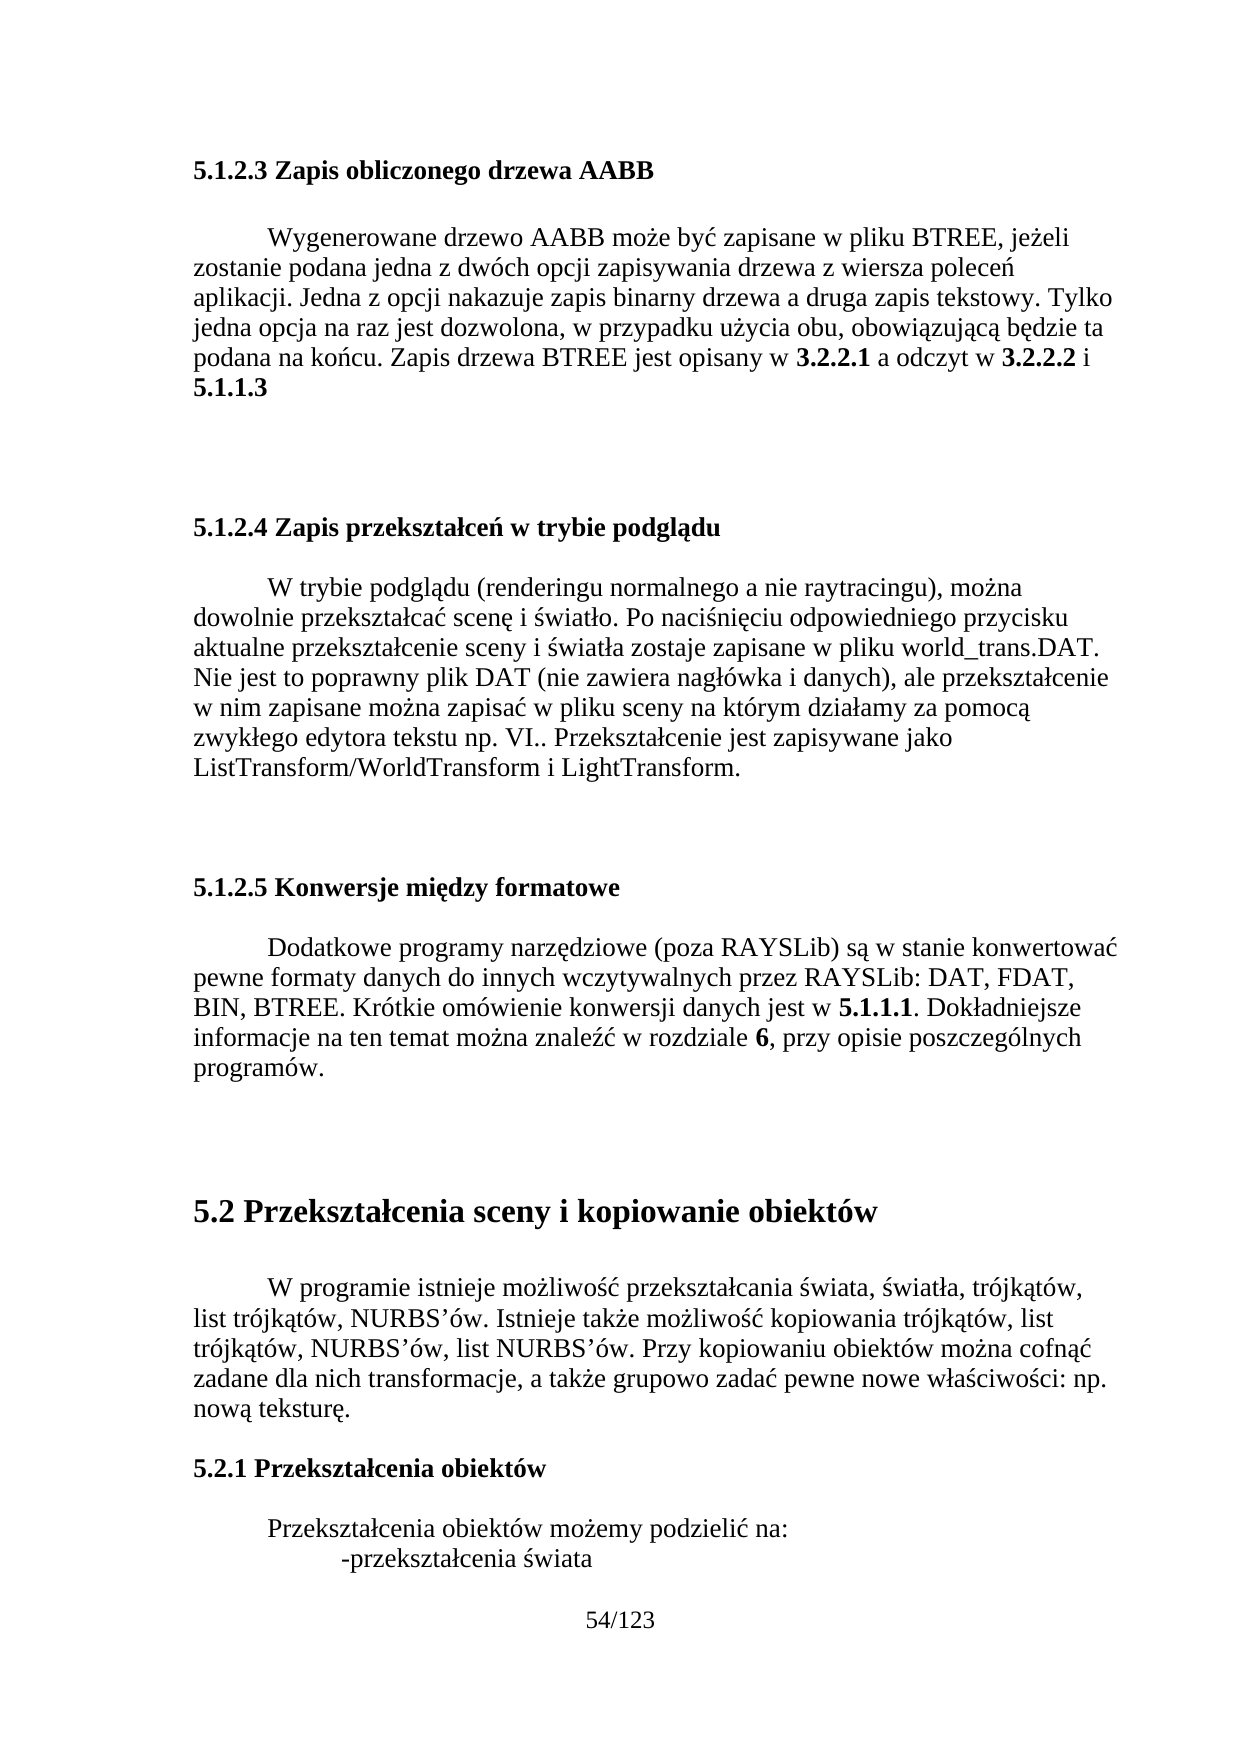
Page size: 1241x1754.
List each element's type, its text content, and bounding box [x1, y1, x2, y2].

text Wygenerowane drzewo AABB może być zapisane w pliku BTREE, jeżeli zostanie podana jedna z dwóch opcji zapisywania drzewa z wiersza poleceń aplikacji. Jedna z opcji nakazuje zapis binarny drzewa a druga zapis tekstowy. Tylko jedna opcja na raz jest dozwolona, w przypadku użycia obu, obowiązującą będzie ta podana na końcu. Zapis drzewa BTREE jest opisany w 3.2.2.1 a odczyt w 3.2.2.2 i 5.1.1.3 [193, 222, 1122, 402]
text 5.2.1 Przekształcenia obiektów [193, 1454, 1122, 1484]
text -przekształcenia świata [193, 1544, 1122, 1574]
text 5.1.2.3 Zapis obliczonego drzewa AABB [193, 155, 1122, 185]
text 5.1.2.4 Zapis przekształceń w trybie podglądu [193, 512, 1122, 542]
text Dodatkowe programy narzędziowe (poza RAYSLib) są w stanie konwertować pewne formaty danych do innych wczytywalnych przez RAYSLib: DAT, FDAT, BIN, BTREE. Krótkie omówienie konwersji danych jest w 5.1.1.1. Dokładniejsze informacje na ten temat można znaleźć w rozdziale 6, przy opisie poszczególnych programów. [193, 932, 1122, 1082]
text W programie istnieje możliwość przekształcania świata, światła, trójkątów, list trójkątów, NURBS’ów. Istnieje także możliwość kopiowania trójkątów, list trójkątów, NURBS’ów, list NURBS’ów. Przy kopiowaniu obiektów można cofnąć zadane dla nich transformacje, a także grupowo zadać pewne nowe właściwości: np. nową teksturę. [193, 1267, 1122, 1424]
text 5.2 Przekształcenia sceny i kopiowanie obiektów [193, 1193, 1122, 1230]
text 5.1.2.5 Konwersje między formatowe [193, 872, 1122, 902]
text Przekształcenia obiektów możemy podzielić na: [193, 1514, 1122, 1544]
text W trybie podglądu (renderingu normalnego a nie raytracingu), można dowolnie przekształcać scenę i światło. Po naciśnięciu odpowiedniego przycisku aktualne przekształcenie sceny i światła zostaje zapisane w pliku world_trans.DAT. Nie jest to poprawny plik DAT (nie zawiera nagłówka i danych), ale przekształcenie w nim zapisane można zapisać w pliku sceny na którym działamy za pomocą zwykłego edytora tekstu np. VI.. Przekształcenie jest zapisywane jako ListTransform/WorldTransform i LightTransform. [193, 572, 1122, 782]
